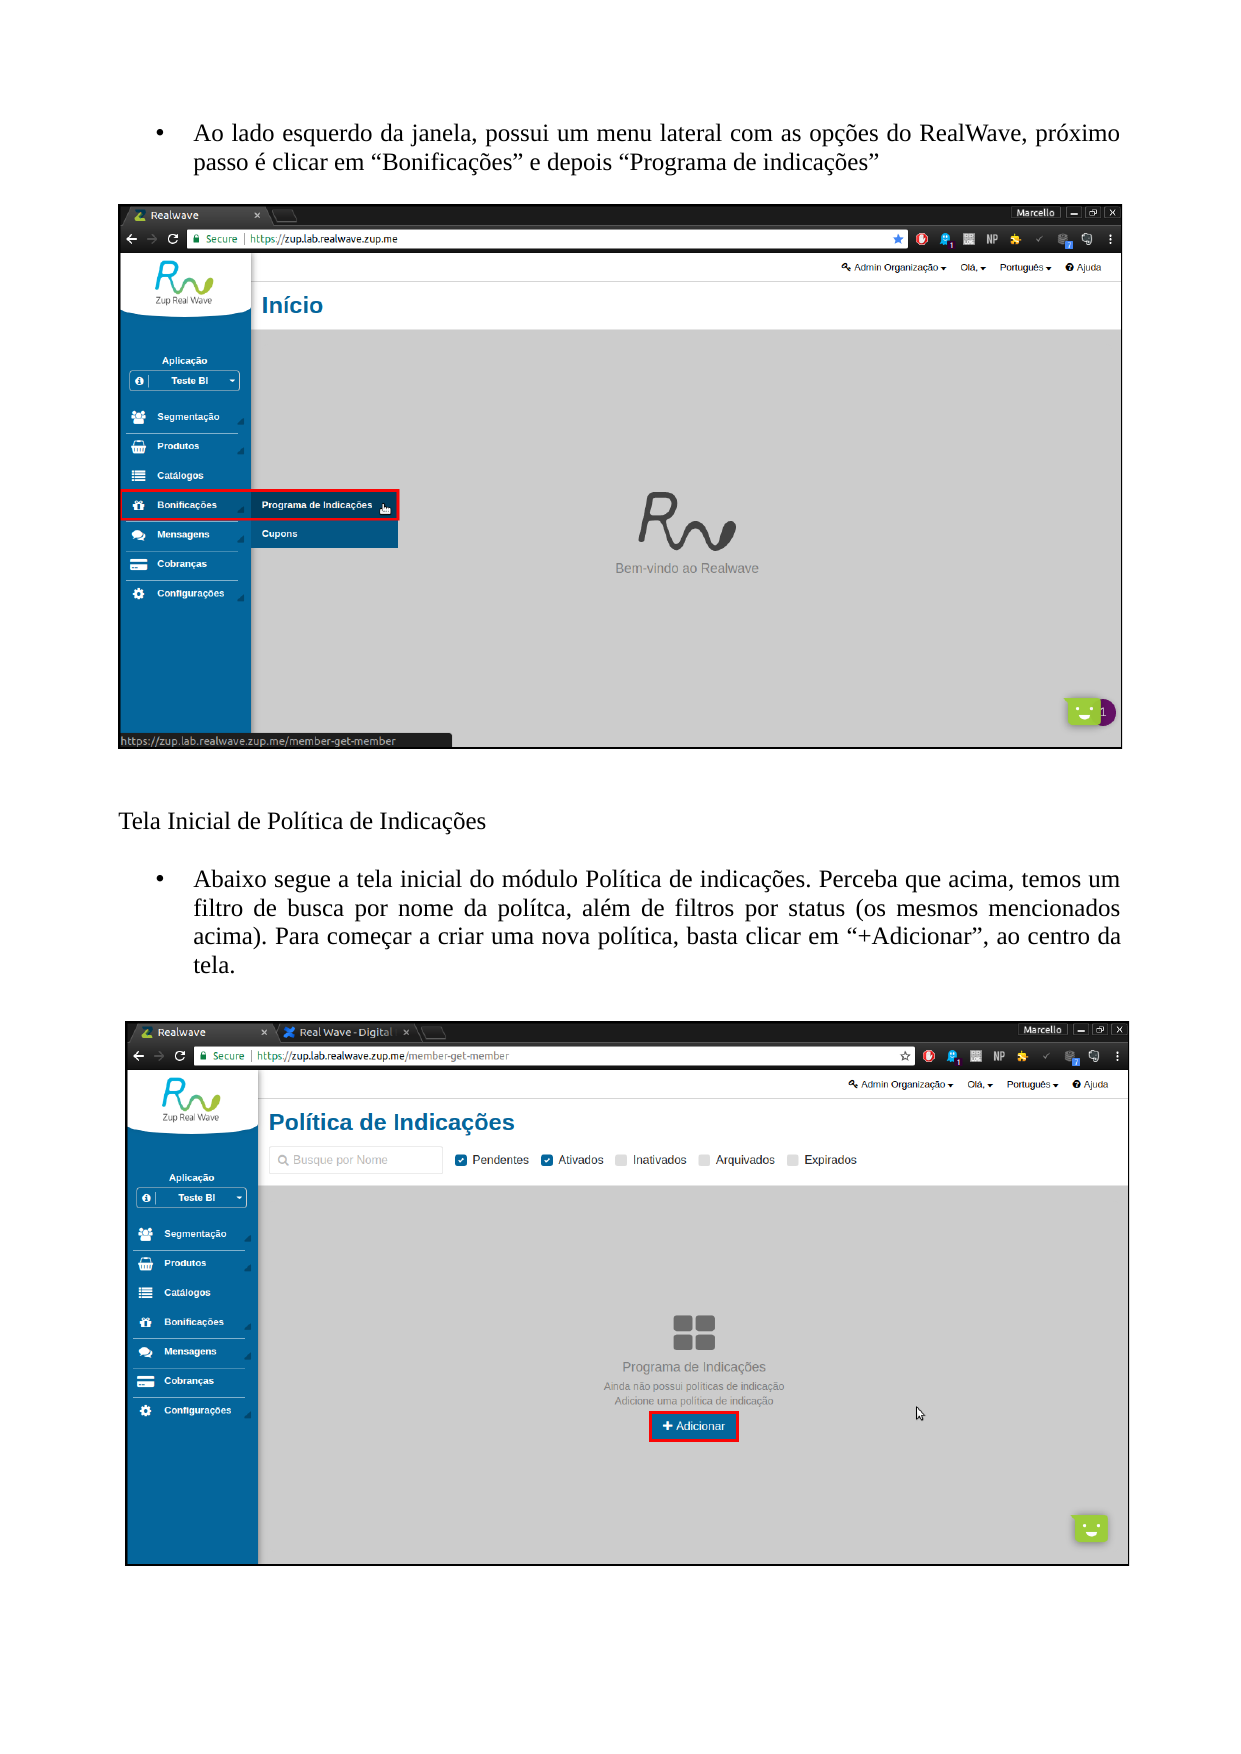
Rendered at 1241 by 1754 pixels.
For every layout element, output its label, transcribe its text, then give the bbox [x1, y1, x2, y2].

list Ao lado esquerdo da janela, possui um menu lateral com as opções do RealWave, próximo passo é clicar em “Bonificações” e depois “Programa de indicações” [156, 118, 1122, 176]
picture [125, 1021, 1130, 1566]
list Abaixo segue a tela inicial do módulo Política de indicações. Perceba que acima, temos um filtro de busca por nome da polítca, além de filtros por status (os mesmos mencionados acima). Para começar a criar uma nova política, basta clicar em “+Adicionar”, ao centro da tela. [156, 864, 1122, 979]
picture [118, 204, 1123, 749]
text Tela Inicial de Política de Indicações [118, 806, 1122, 835]
